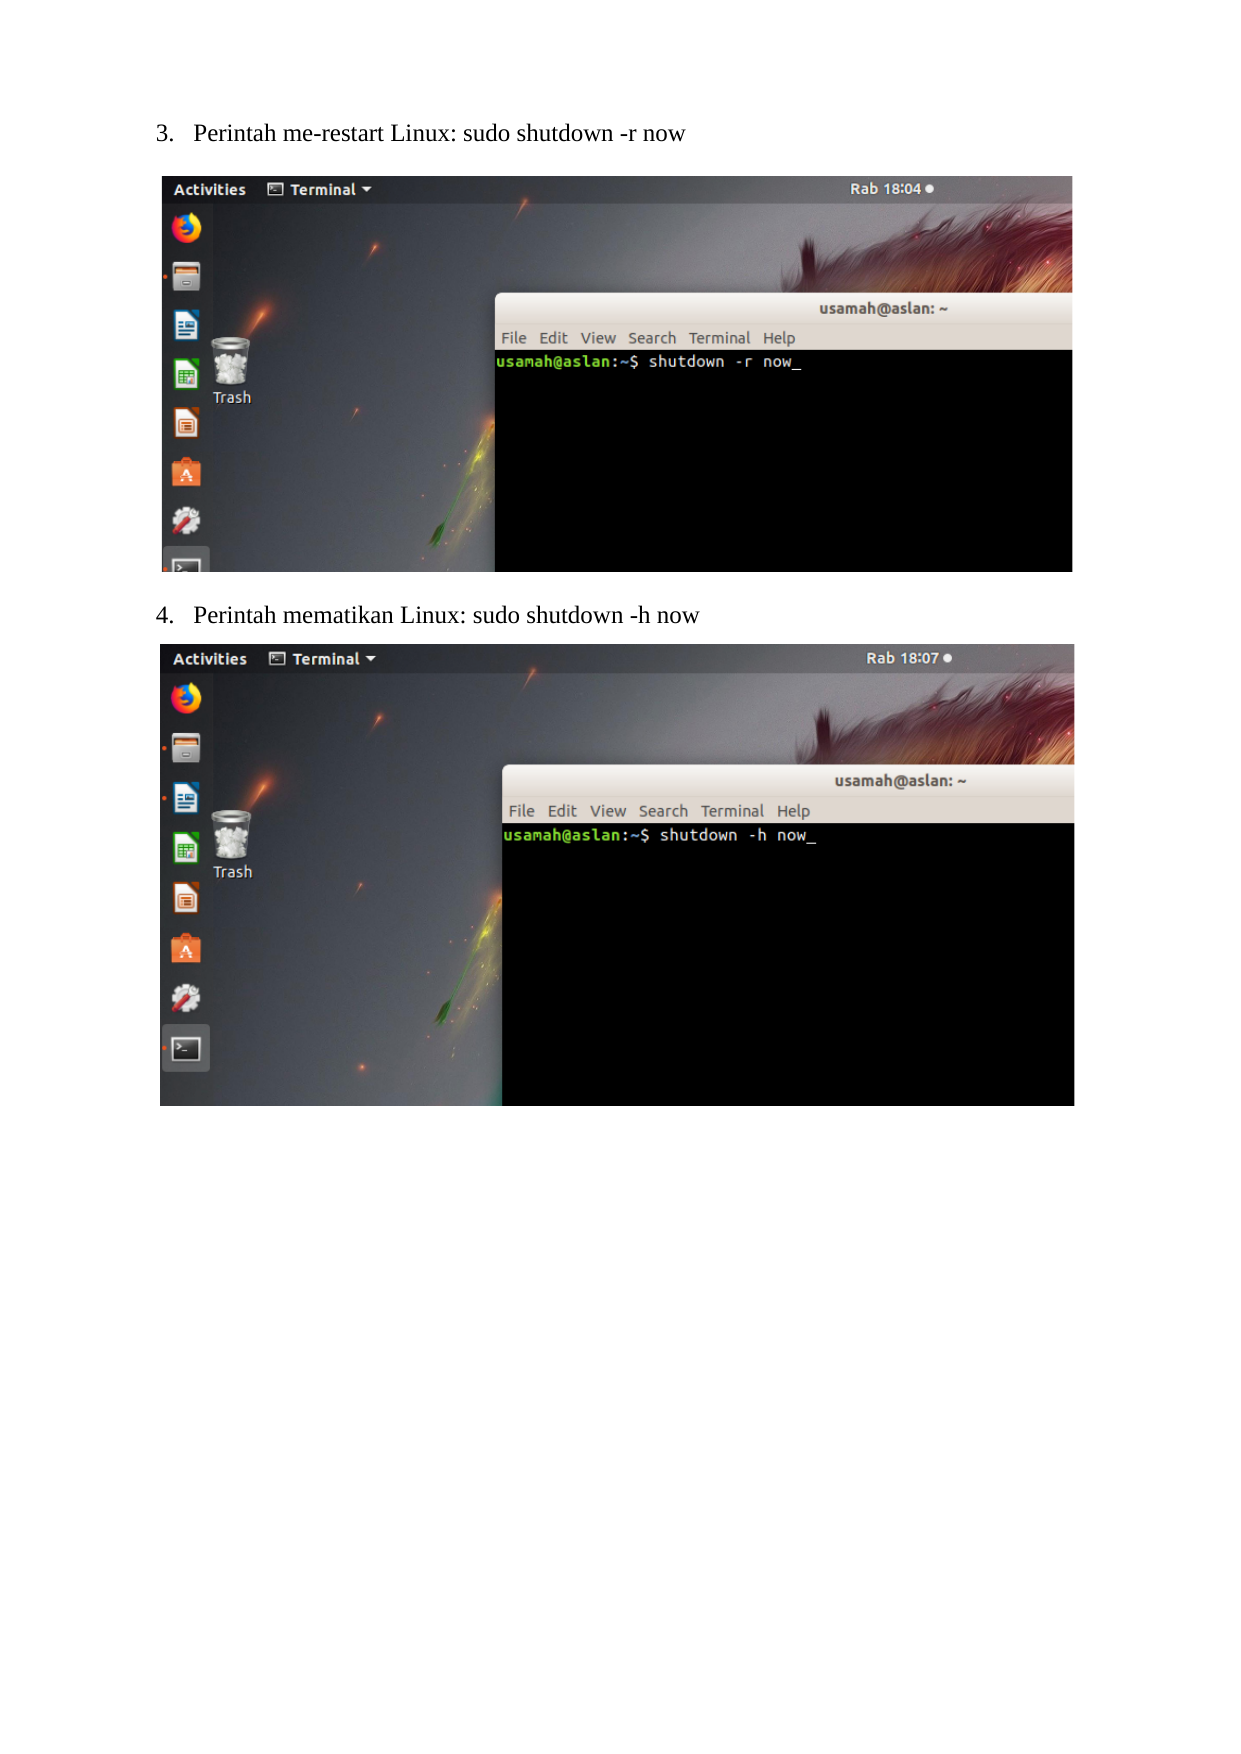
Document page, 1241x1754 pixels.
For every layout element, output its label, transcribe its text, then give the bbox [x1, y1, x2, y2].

list Perintah me-restart Linux: sudo shutdown -r now [156, 118, 1122, 147]
list Perintah mematikan Linux: sudo shutdown -h now [156, 600, 1122, 629]
picture [161, 176, 1073, 572]
